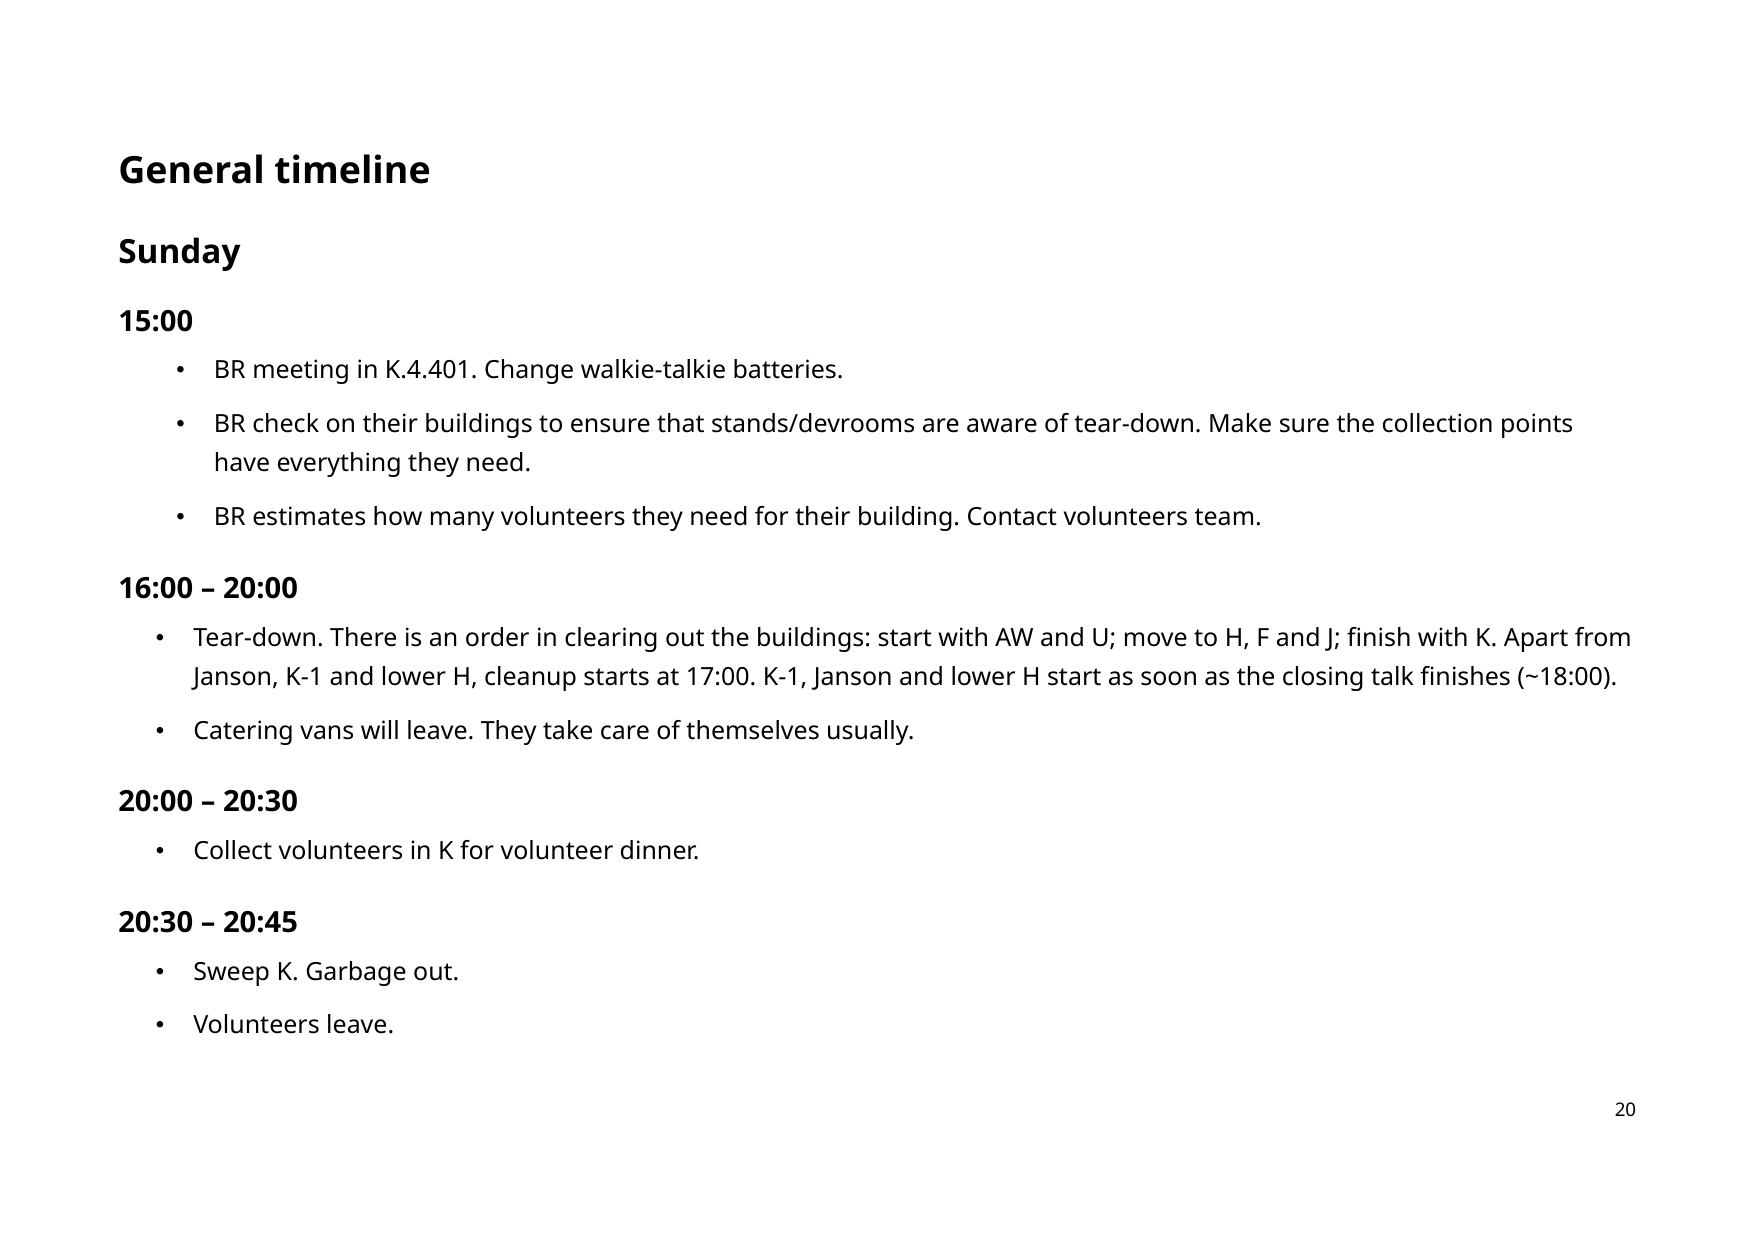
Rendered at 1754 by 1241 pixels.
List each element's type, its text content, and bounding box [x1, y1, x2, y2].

list Volunteers leave. [156, 1007, 1636, 1041]
list BR estimates how many volunteers they need for their building. Contact volunteers team. [176, 499, 1636, 533]
subtitle 20:00 – 20:30 [118, 781, 1636, 820]
list Collect volunteers in K for volunteer dinner. [156, 833, 1636, 867]
list Catering vans will leave. They take care of themselves usually. [156, 712, 1636, 746]
subtitle General timeline [118, 143, 1636, 194]
list Sweep K. Garbage out. [156, 953, 1636, 987]
subtitle 15:00 [118, 300, 1636, 340]
subtitle 20:30 – 20:45 [118, 901, 1636, 941]
list BR check on their buildings to ensure that stands/devrooms are aware of tear-down. Make sure the collection points have everything they need. [176, 406, 1636, 479]
subtitle 16:00 – 20:00 [118, 567, 1636, 607]
list BR meeting in K.4.401. Change walkie-talkie batteries. [176, 352, 1636, 386]
subtitle Sunday [118, 227, 1636, 273]
list Tear-down. There is an order in clearing out the buildings: start with AW and U; move to H, F and J; finish with K. Apart from Janson, K-1 and lower H, cleanup starts at 17:00. K-1, Janson and lower H start as soon as the closing talk finishes (~18:00). [156, 619, 1636, 693]
